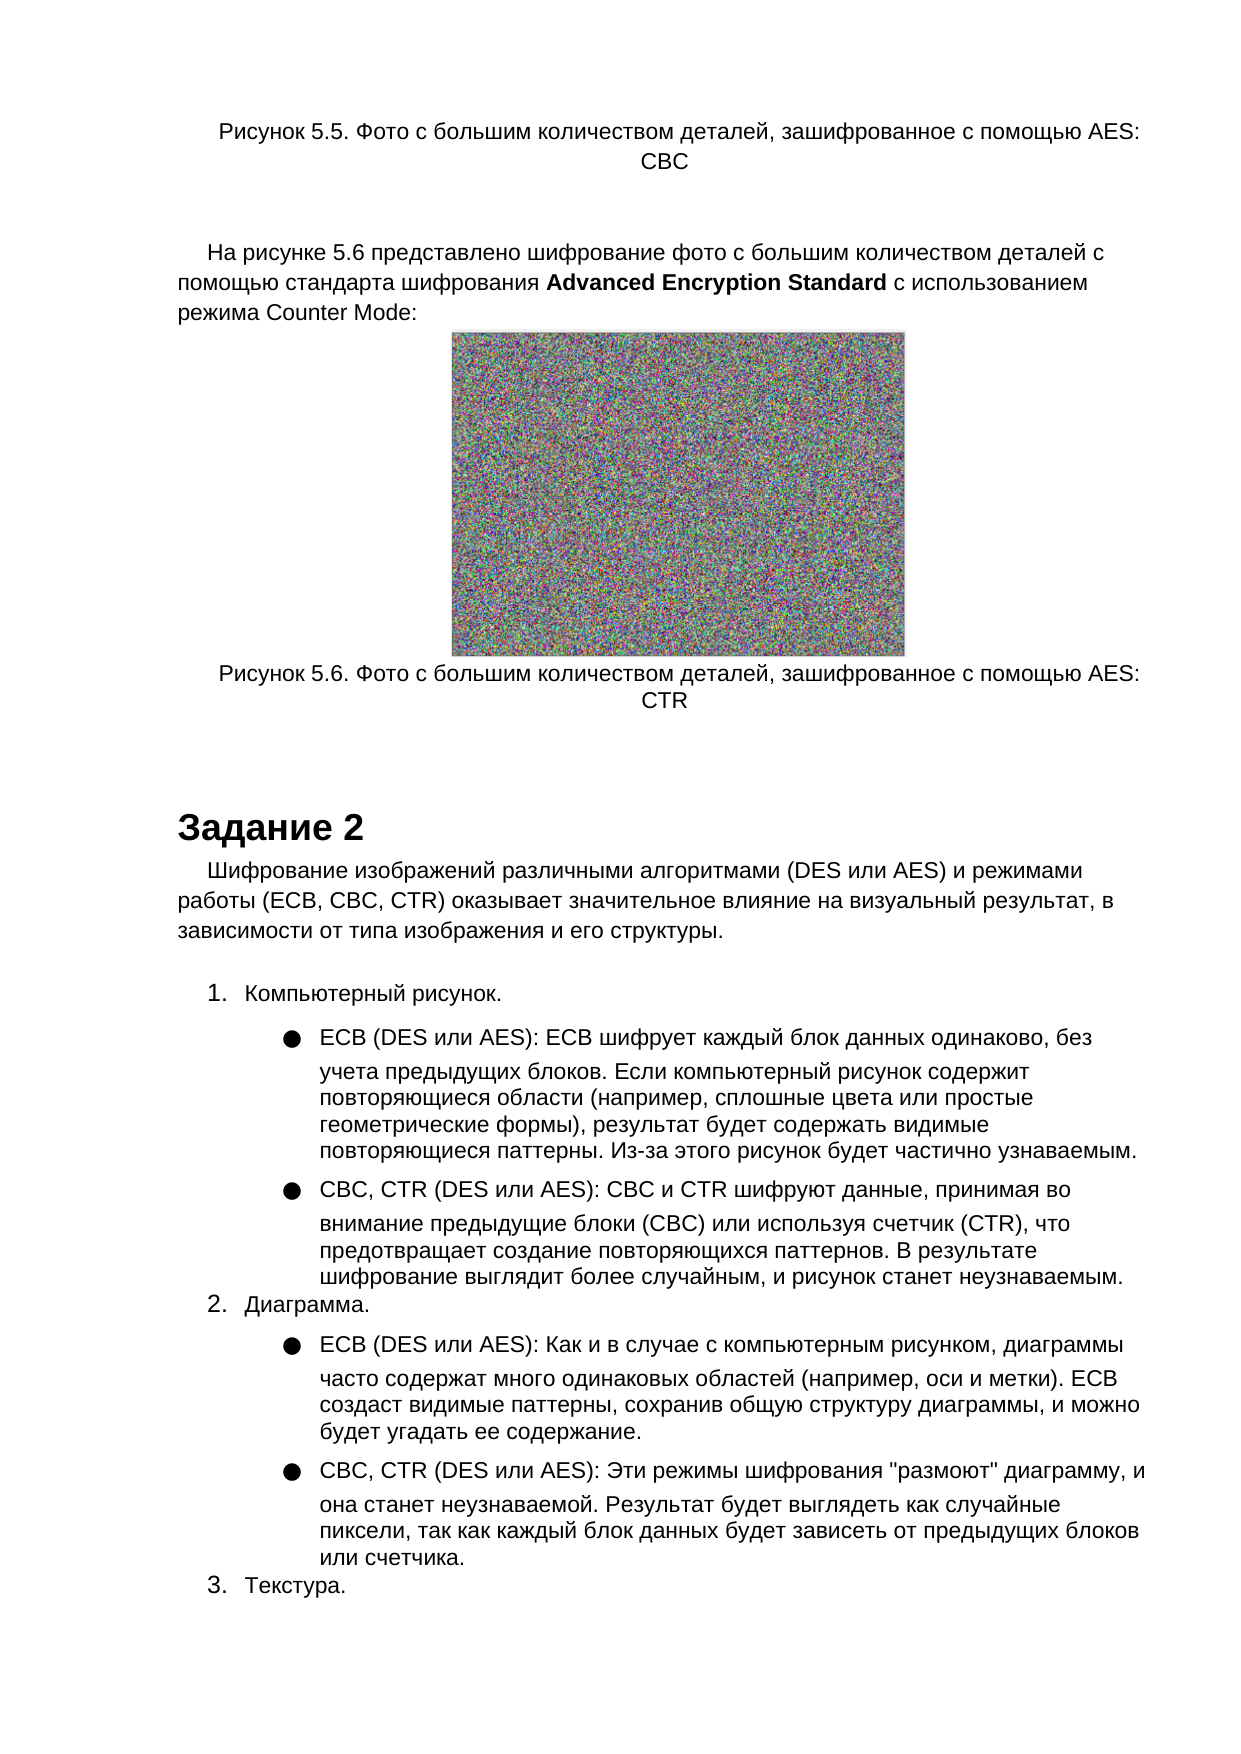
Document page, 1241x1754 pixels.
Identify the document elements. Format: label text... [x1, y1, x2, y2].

picture [451, 329, 907, 657]
list Диаграмма. [207, 1289, 1152, 1318]
text Рисунок 5.5. Фото с большим количеством деталей, зашифрованное с помощью AES: CBC [177, 118, 1152, 175]
list Компьютерный рисунок. [207, 978, 1152, 1007]
text Шифрование изображений различными алгоритмами (DES или AES) и режимами работы (ECB, CBC, CTR) оказывает значительное влияние на визуальный результат, в зависимости от типа изображения и его структуры. [177, 857, 1152, 944]
list ECB (DES или AES): Как и в случае с компьютерным рисунком, диаграммы часто содержат много одинаковых областей (например, оси и метки). ECB создаст видимые паттерны, сохранив общую структуру диаграммы, и можно будет угадать ее содержание. [282, 1318, 1152, 1444]
text На рисунке 5.6 представлено шифрование фото с большим количеством деталей с помощью стандарта шифрования Advanced Encryption Standard с использованием режима Counter Mode: [177, 239, 1152, 326]
text Рисунок 5.6. Фото с большим количеством деталей, зашифрованное с помощью AES: CTR [177, 660, 1152, 713]
subtitle Задание 2 [177, 806, 1152, 849]
list Текстура. [207, 1570, 1152, 1599]
list CBC, CTR (DES или AES): CBC и CTR шифруют данные, принимая во внимание предыдущие блоки (CBC) или используя счетчик (CTR), что предотвращает создание повторяющихся паттернов. В результате шифрование выглядит более случайным, и рисунок станет неузнаваемым. [282, 1163, 1152, 1289]
list CBC, CTR (DES или AES): Эти режимы шифрования "размоют" диаграмму, и она станет неузнаваемой. Результат будет выглядеть как случайные пиксели, так как каждый блок данных будет зависеть от предыдущих блоков или счетчика. [282, 1444, 1152, 1570]
list ECB (DES или AES): ECB шифрует каждый блок данных одинаково, без учета предыдущих блоков. Если компьютерный рисунок содержит повторяющиеся области (например, сплошные цвета или простые геометрические формы), результат будет содержать видимые повторяющиеся паттерны. Из-за этого рисунок будет частично узнаваемым. [282, 1011, 1152, 1163]
